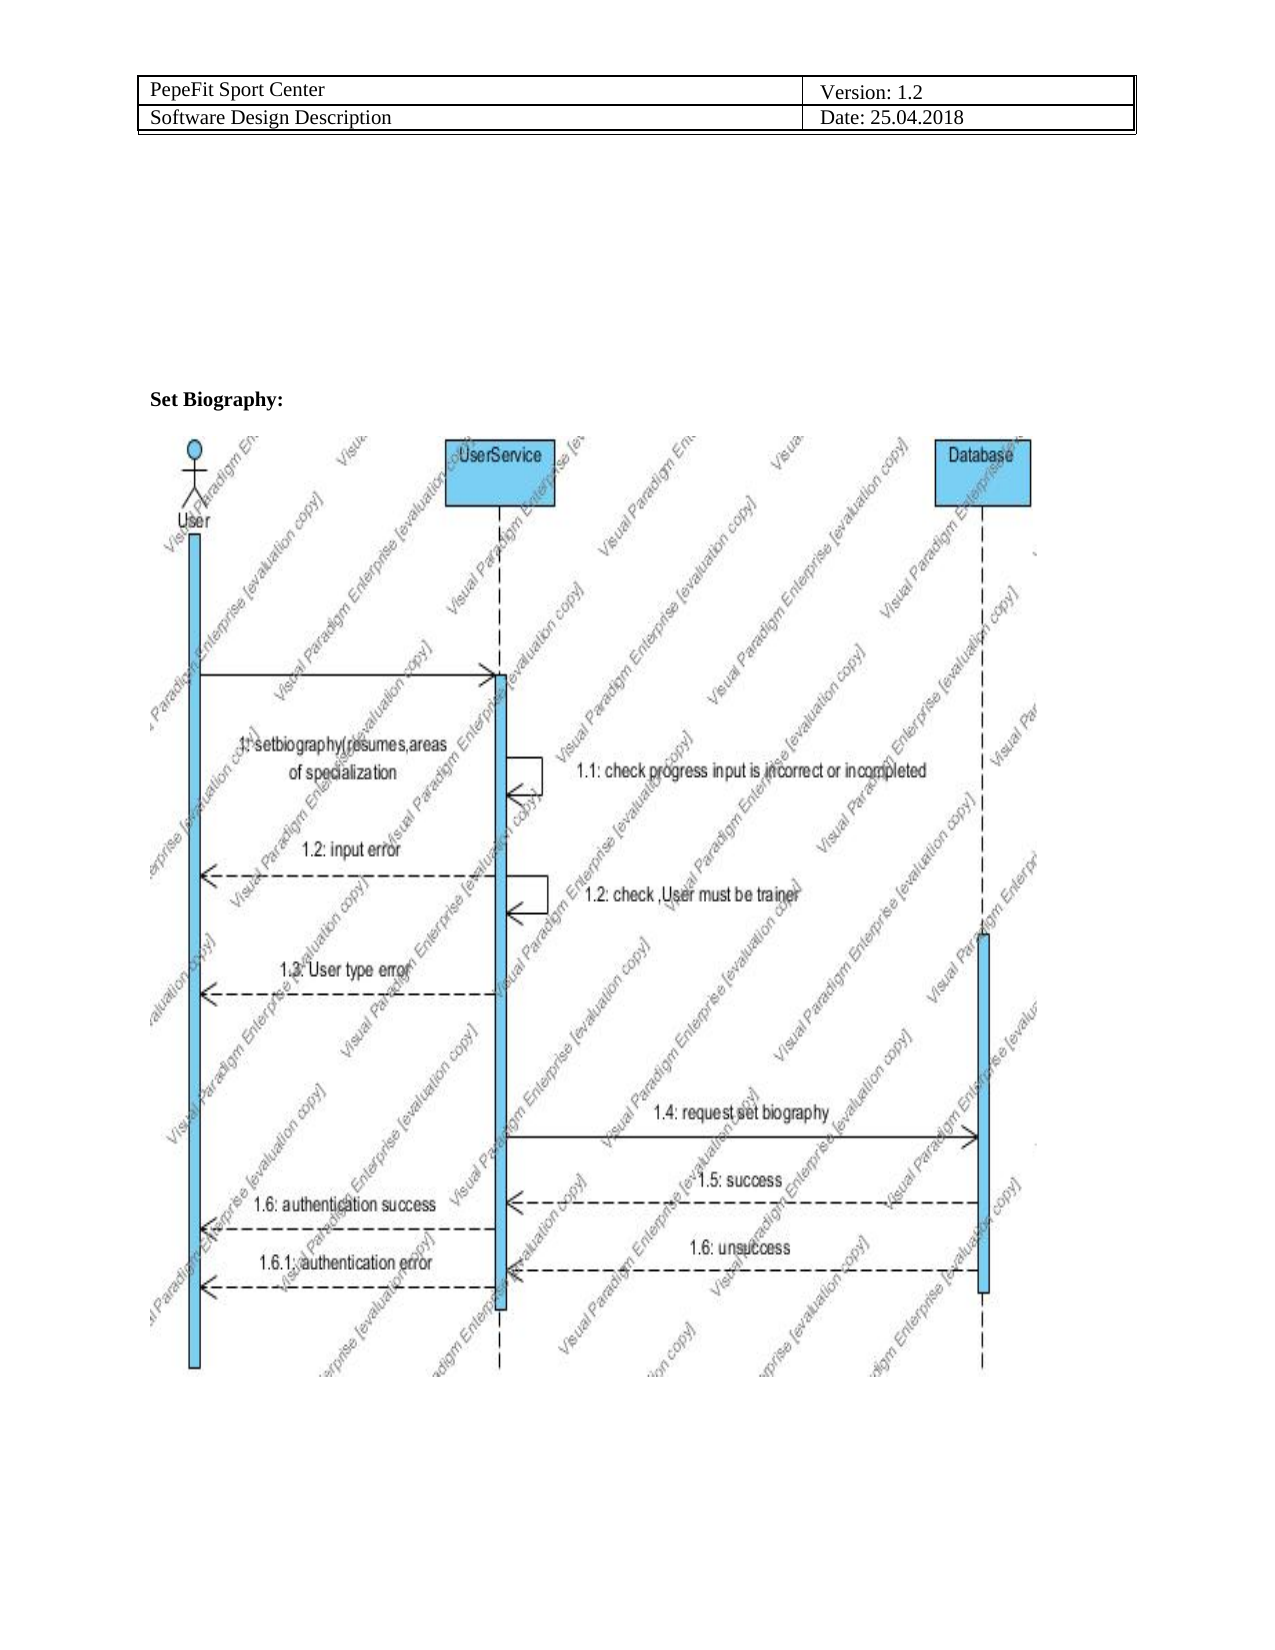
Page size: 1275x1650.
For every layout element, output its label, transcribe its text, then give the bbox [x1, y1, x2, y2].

text Set Biography: [150, 387, 1254, 411]
picture [150, 436, 1037, 1377]
